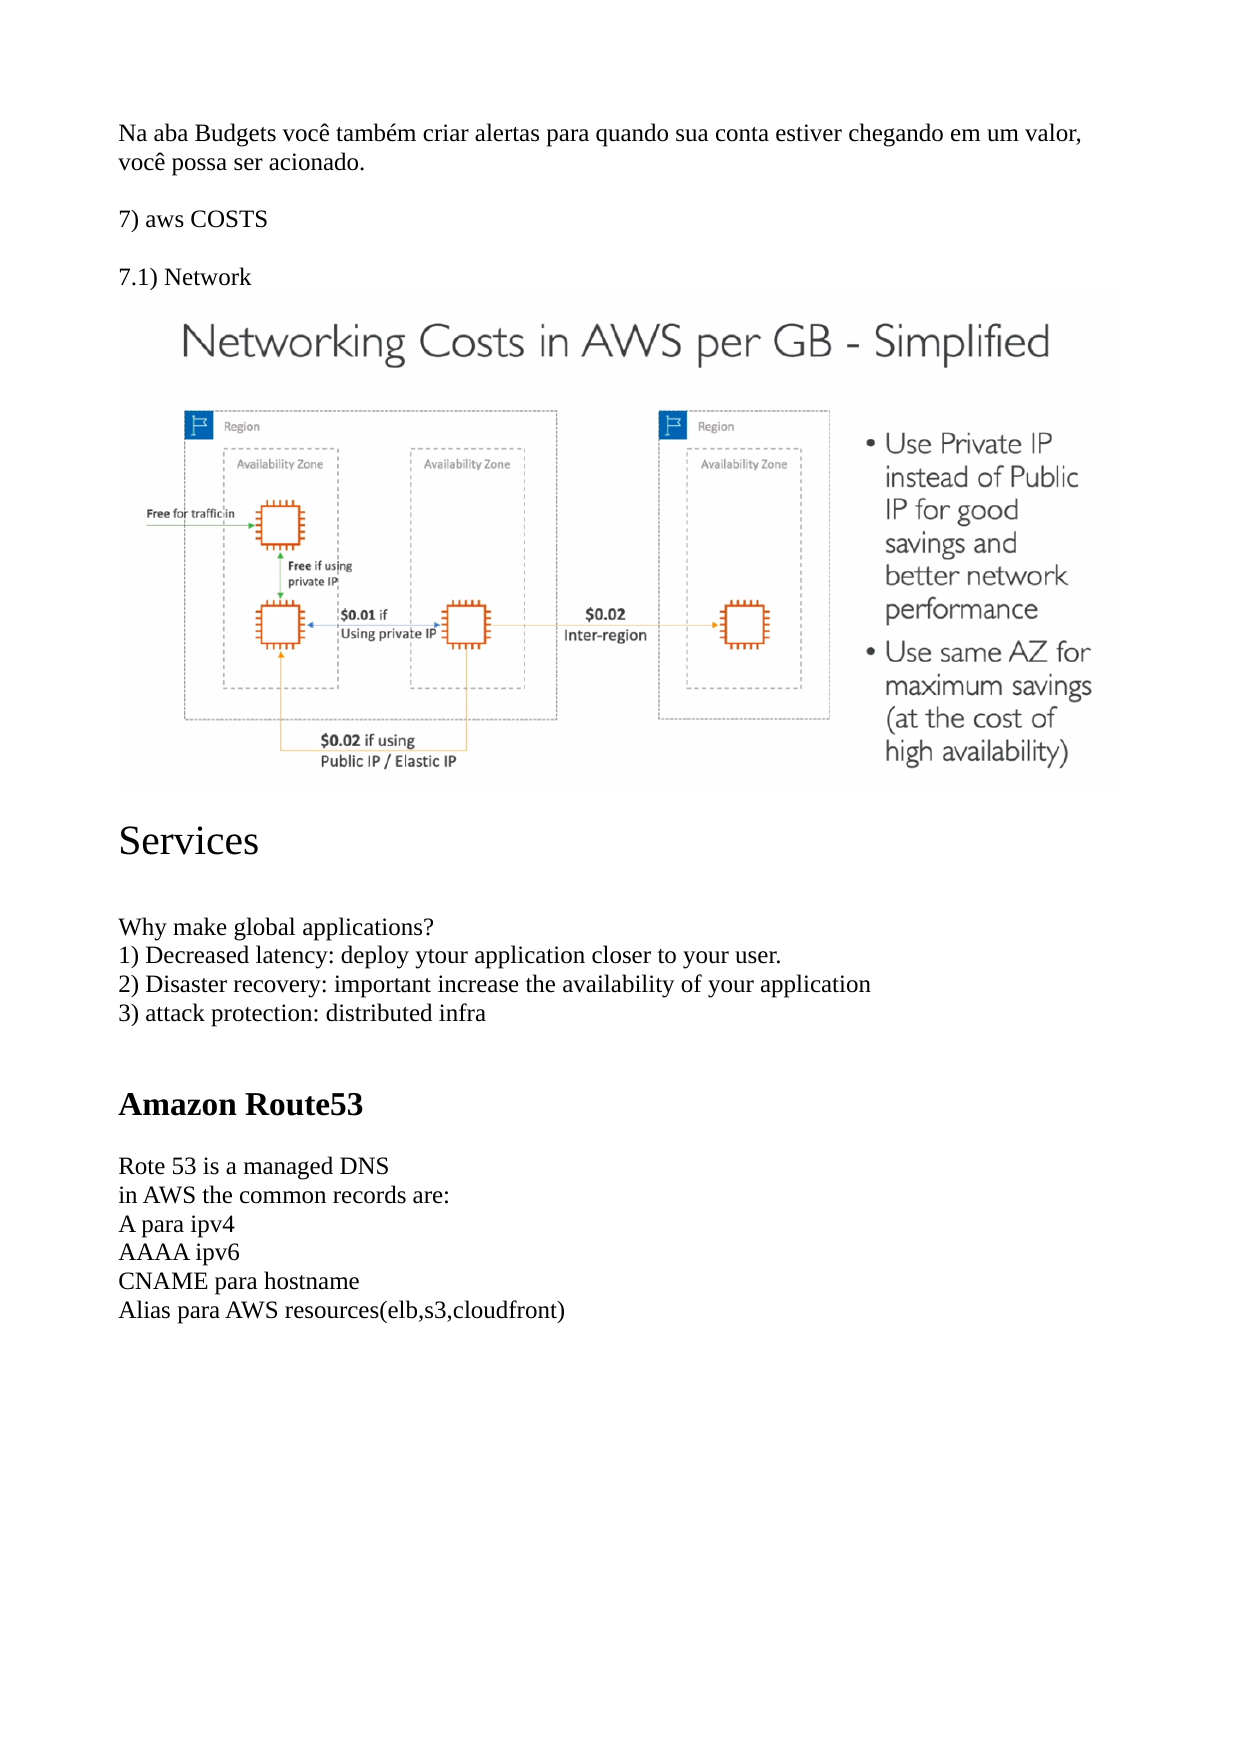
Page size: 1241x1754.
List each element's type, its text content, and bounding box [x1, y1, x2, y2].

text AAAA ipv6 [118, 1237, 1122, 1266]
text Amazon Route53 [118, 1084, 1122, 1122]
text 3) attack protection: distributed infra [118, 998, 1122, 1027]
text Rote 53 is a managed DNS [118, 1151, 1122, 1180]
text 7.1) Network [118, 262, 1122, 290]
picture [118, 290, 1123, 787]
text CNAME para hostname [118, 1266, 1122, 1295]
text Na aba Budgets você também criar alertas para quando sua conta estiver chegando em um valor, você possa ser acionado. [118, 118, 1122, 176]
text 2) Disaster recovery: important increase the availability of your application [118, 969, 1122, 998]
text Alias para AWS resources(elb,s3,cloudfront) [118, 1295, 1122, 1324]
text in AWS the common records are: [118, 1180, 1122, 1209]
text 1) Decreased latency: deploy ytour application closer to your user. [118, 940, 1122, 969]
text A para ipv4 [118, 1209, 1122, 1237]
text Services [118, 816, 1122, 864]
text Why make global applications? [118, 912, 1122, 940]
text 7) aws COSTS [118, 204, 1122, 233]
